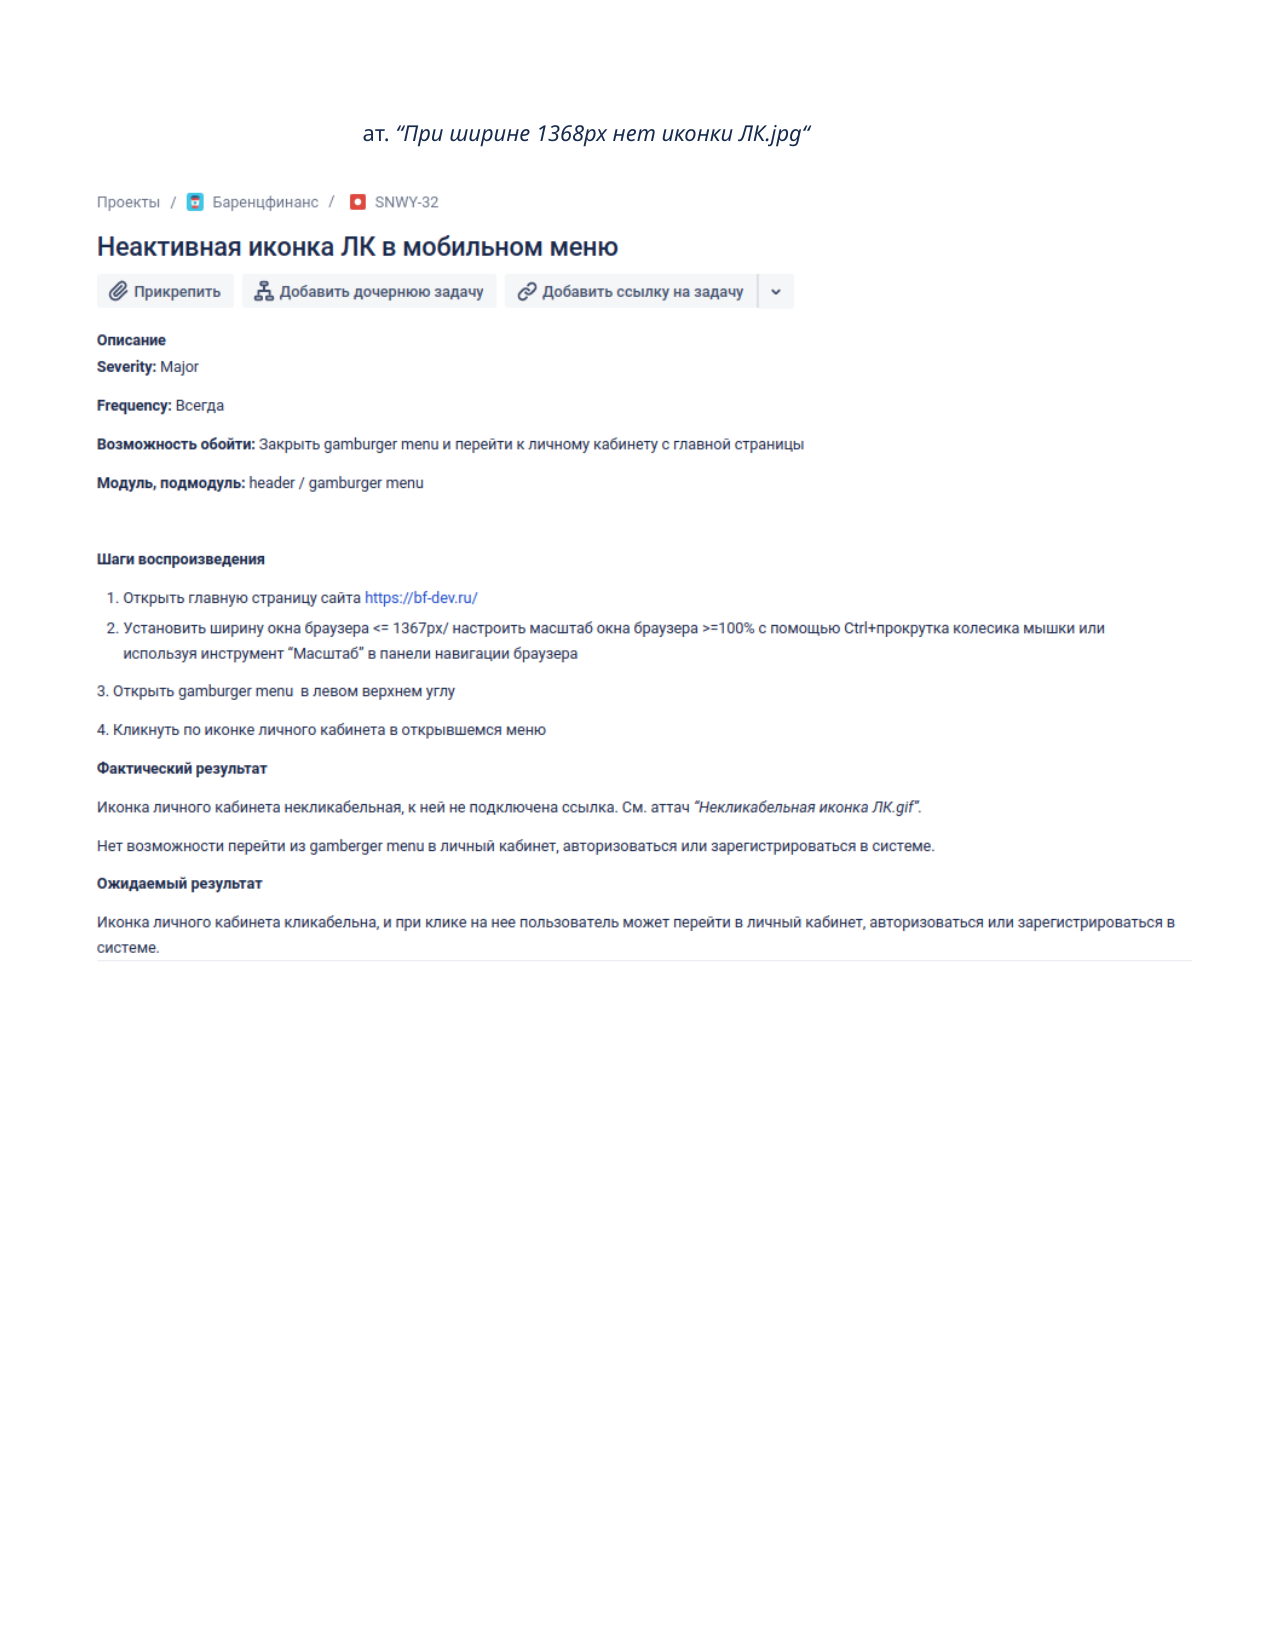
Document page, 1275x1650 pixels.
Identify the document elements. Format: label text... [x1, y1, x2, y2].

picture [67, 176, 1208, 965]
text ат. “При ширине 1368рх нет иконки ЛК.jpg“ [18, 118, 1157, 148]
